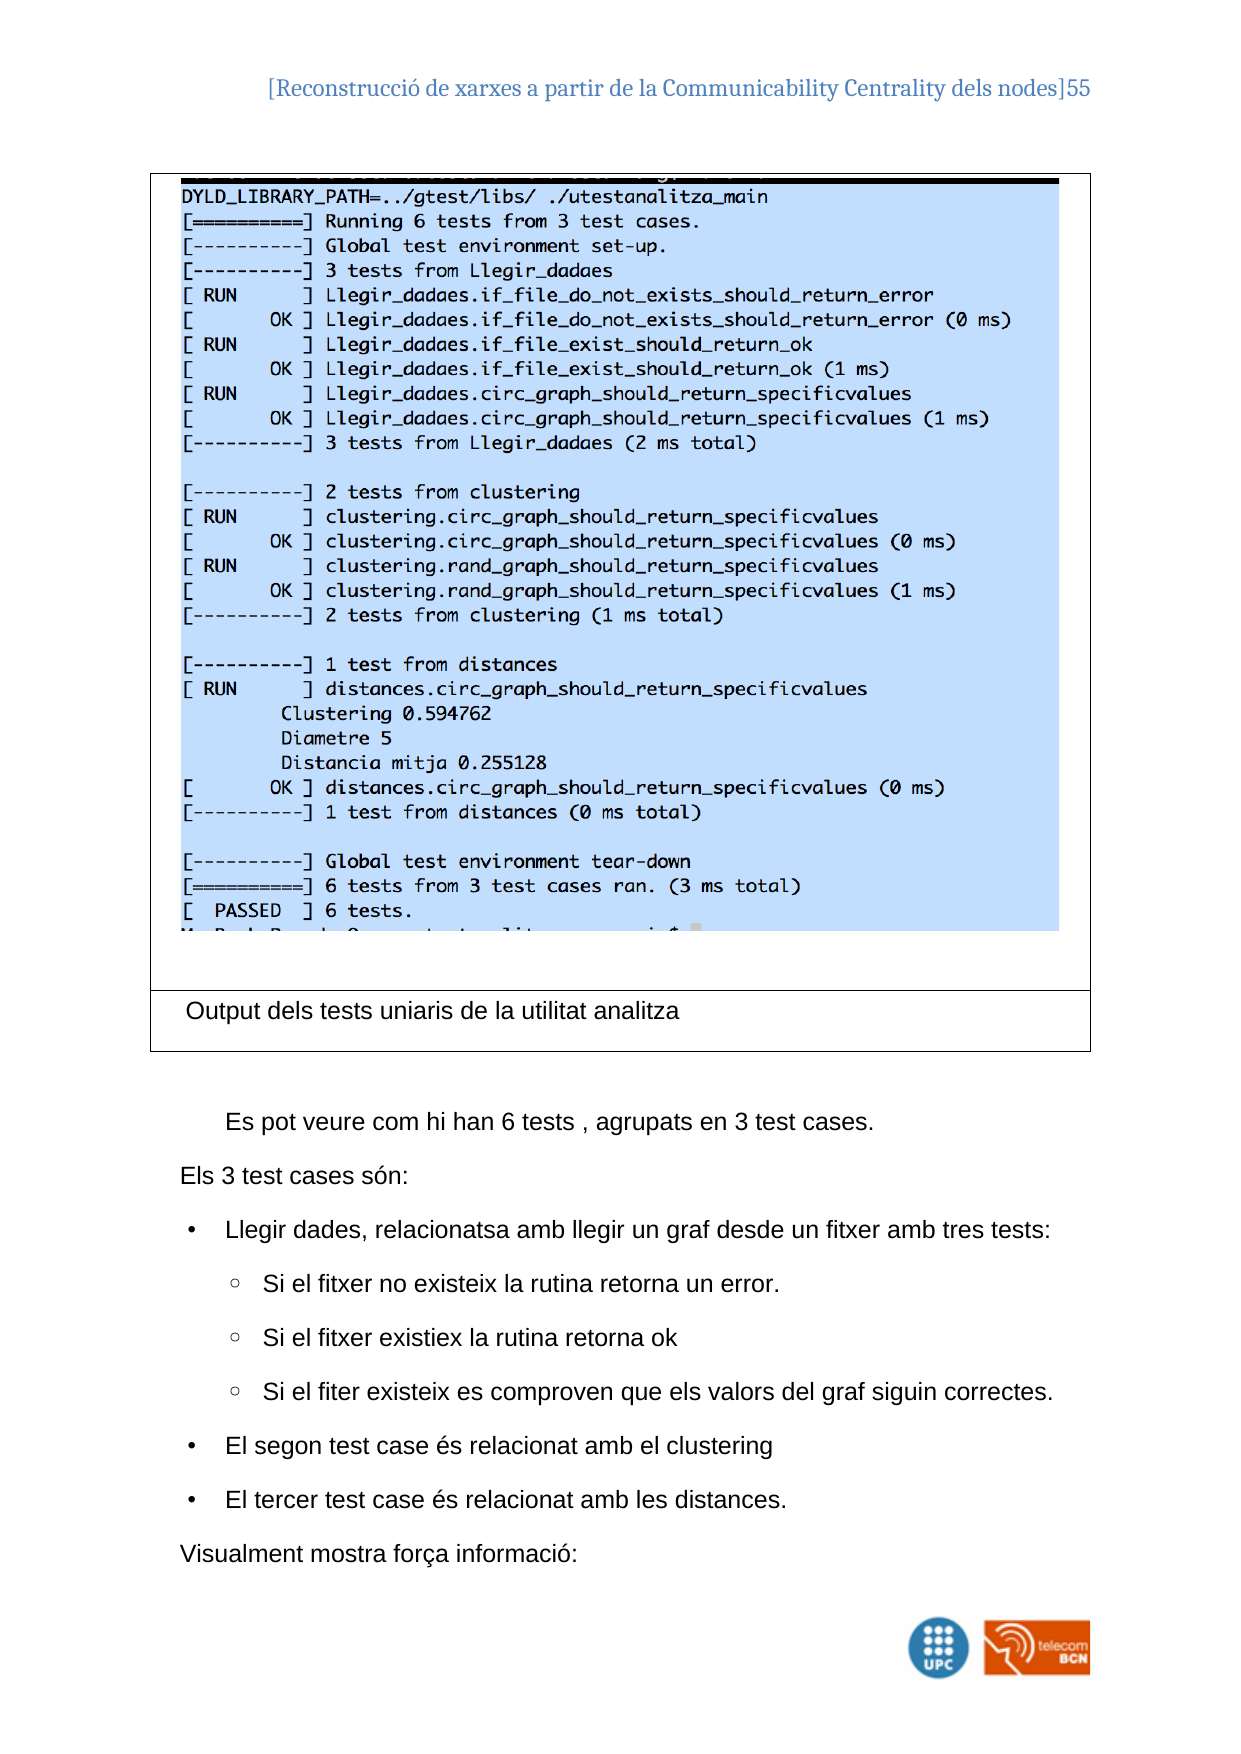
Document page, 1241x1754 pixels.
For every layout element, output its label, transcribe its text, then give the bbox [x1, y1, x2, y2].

list Si el fitxer existiex la rutina retorna ok [225, 1323, 1090, 1352]
list Llegir dades, relacionatsa amb llegir un graf desde un fitxer amb tres tests: [187, 1215, 1090, 1244]
list El tercer test case és relacionat amb les distances. [187, 1484, 1090, 1513]
text Visualment mostra força informació: [150, 1538, 1090, 1567]
picture [904, 1614, 1091, 1681]
table_header [151, 174, 1090, 990]
list Es pot veure com hi han 6 tests , agrupats en 3 test cases. [187, 1107, 1090, 1136]
list Si el fitxer no existeix la rutina retorna un error. [225, 1269, 1090, 1298]
picture [181, 178, 1060, 931]
list Si el fiter existeix es comproven que els valors del graf siguin correctes. [225, 1377, 1090, 1406]
table_cell Output dels tests uniaris de la utilitat analitza [151, 991, 1090, 1051]
list El segon test case és relacionat amb el clustering [187, 1431, 1090, 1459]
text Els 3 test cases són: [150, 1161, 1090, 1190]
